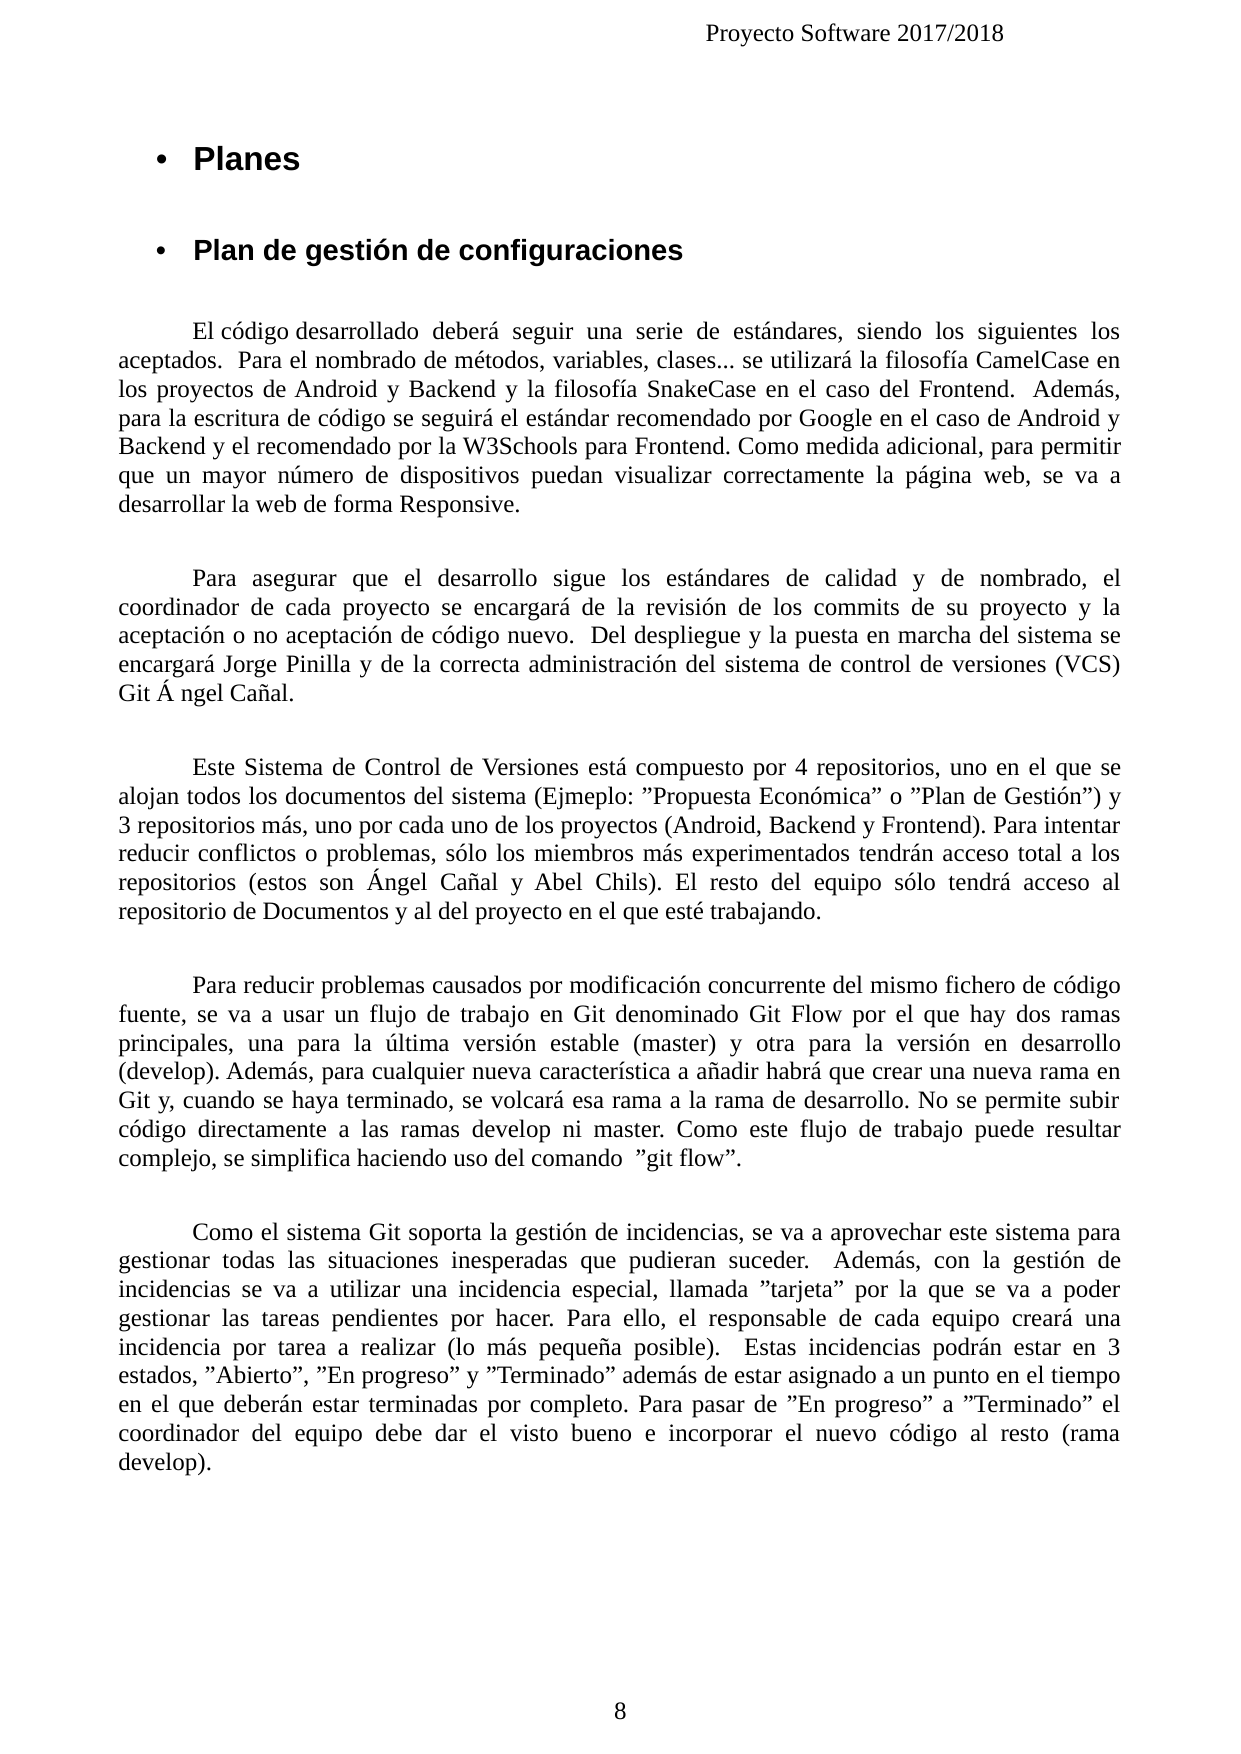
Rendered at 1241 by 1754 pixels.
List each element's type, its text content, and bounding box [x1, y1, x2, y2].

text Para asegurar que el desarrollo sigue los estándares de calidad y de nombrado, el coordinador de cada proyecto se encargará de la revisión de los commits de su proyecto y la aceptación o no aceptación de código nuevo. Del despliegue y la puesta en marcha del sistema se encargará Jorge Pinilla y de la correcta administración del sistema de control de versiones (VCS) Git Á ngel Cañal. [118, 563, 1122, 707]
text Para reducir problemas causados por modificación concurrente del mismo fichero de código fuente, se va a usar un flujo de trabajo en Git denominado Git Flow por el que hay dos ramas principales, una para la última versión estable (master) y otra para la versión en desarrollo (develop). Además, para cualquier nueva característica a añadir habrá que crear una nueva rama en Git y, cuando se haya terminado, se volcará esa rama a la rama de desarrollo. No se permite subir código directamente a las ramas develop ni master. Como este flujo de trabajo puede resultar complejo, se simplifica haciendo uso del comando ”git flow”. [118, 970, 1122, 1171]
text Como el sistema Git soporta la gestión de incidencias, se va a aprovechar este sistema para gestionar todas las situaciones inesperadas que pudieran suceder. Además, con la gestión de incidencias se va a utilizar una incidencia especial, llamada ”tarjeta” por la que se va a poder gestionar las tareas pendientes por hacer. Para ello, el responsable de cada equipo creará una incidencia por tarea a realizar (lo más pequeña posible). Estas incidencias podrán estar en 3 estados, ”Abierto”, ”En progreso” y ”Terminado” además de estar asignado a un punto en el tiempo en el que deberán estar terminadas por completo. Para pasar de ”En progreso” a ”Terminado” el coordinador del equipo debe dar el visto bueno e incorporar el nuevo código al resto (rama develop). [118, 1217, 1122, 1476]
text El código desarrollado deberá seguir una serie de estándares, siendo los siguientes los aceptados. Para el nombrado de métodos, variables, clases... se utilizará la filosofía CamelCase en los proyectos de Android y Backend y la filosofía SnakeCase en el caso del Frontend. Además, para la escritura de código se seguirá el estándar recomendado por Google en el caso de Android y Backend y el recomendado por la W3Schools para Frontend. Como medida adicional, para permitir que un mayor número de dispositivos puedan visualizar correctamente la página web, se va a desarrollar la web de forma Responsive. [118, 316, 1122, 518]
subtitle Planes [156, 139, 1122, 177]
subtitle Plan de gestión de configuraciones [156, 233, 1122, 267]
text Este Sistema de Control de Versiones está compuesto por 4 repositorios, uno en el que se alojan todos los documentos del sistema (Ejmeplo: ”Propuesta Económica” o ”Plan de Gestión”) y 3 repositorios más, uno por cada uno de los proyectos (Android, Backend y Frontend). Para intentar reducir conflictos o problemas, sólo los miembros más experimentados tendrán acceso total a los repositorios (estos son Ángel Cañal y Abel Chils). El resto del equipo sólo tendrá acceso al repositorio de Documentos y al del proyecto en el que esté trabajando. [118, 752, 1122, 925]
